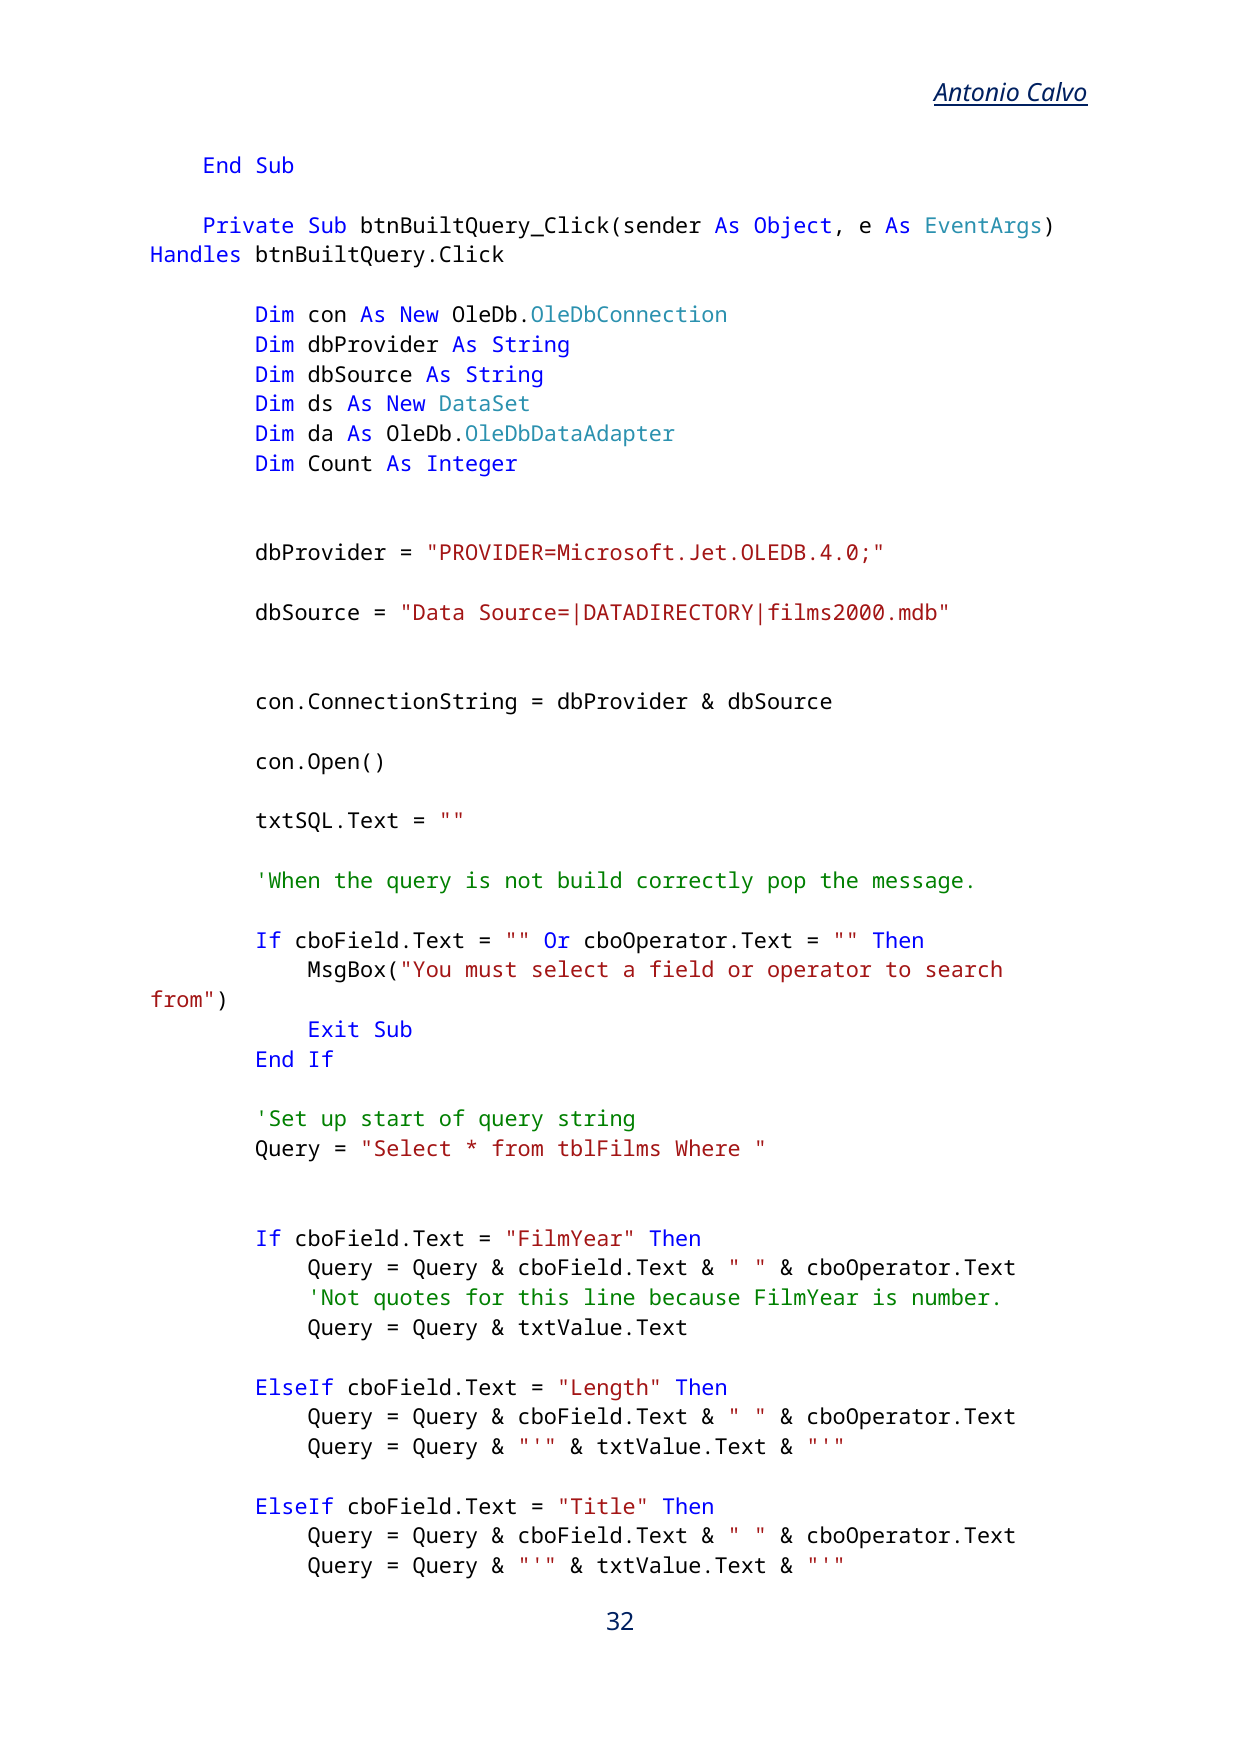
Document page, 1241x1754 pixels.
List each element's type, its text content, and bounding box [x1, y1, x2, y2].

text Private Sub btnBuiltQuery_Click(sender As Object, e As EventArgs) Handles btnBuiltQuery.Click [150, 209, 1090, 269]
text Query = Query & cboField.Text & " " & cboOperator.Text [150, 1520, 1090, 1550]
text Query = Query & "'" & txtValue.Text & "'" [150, 1550, 1090, 1580]
text txtSQL.Text = "" [150, 805, 1090, 835]
text dbSource = "Data Source=|DATADIRECTORY|films2000.mdb" [150, 597, 1090, 627]
text Dim Count As Integer [150, 448, 1090, 478]
text Dim da As OleDb.OleDbDataAdapter [150, 418, 1090, 448]
text If cboField.Text = "" Or cboOperator.Text = "" Then [150, 924, 1090, 954]
text Dim ds As New DataSet [150, 388, 1090, 418]
text ElseIf cboField.Text = "Length" Then [150, 1371, 1090, 1401]
text Query = Query & cboField.Text & " " & cboOperator.Text [150, 1401, 1090, 1431]
text con.ConnectionString = dbProvider & dbSource [150, 686, 1090, 716]
text Exit Sub [150, 1014, 1090, 1044]
text Query = "Select * from tblFilms Where " [150, 1133, 1090, 1163]
text End Sub [150, 150, 1090, 180]
text Dim dbProvider As String [150, 329, 1090, 358]
text Query = Query & txtValue.Text [150, 1312, 1090, 1342]
text Dim con As New OleDb.OleDbConnection [150, 299, 1090, 329]
text Query = Query & "'" & txtValue.Text & "'" [150, 1431, 1090, 1461]
text MsgBox("You must select a field or operator to search from") [150, 954, 1090, 1014]
text Query = Query & cboField.Text & " " & cboOperator.Text [150, 1252, 1090, 1282]
text 'Not quotes for this line because FilmYear is number. [150, 1282, 1090, 1312]
text con.Open() [150, 746, 1090, 776]
text 'When the query is not build correctly pop the message. [150, 865, 1090, 895]
text If cboField.Text = "FilmYear" Then [150, 1222, 1090, 1252]
text dbProvider = "PROVIDER=Microsoft.Jet.OLEDB.4.0;" [150, 537, 1090, 567]
text End If [150, 1044, 1090, 1073]
text ElseIf cboField.Text = "Title" Then [150, 1491, 1090, 1520]
text 'Set up start of query string [150, 1103, 1090, 1133]
text Dim dbSource As String [150, 358, 1090, 388]
